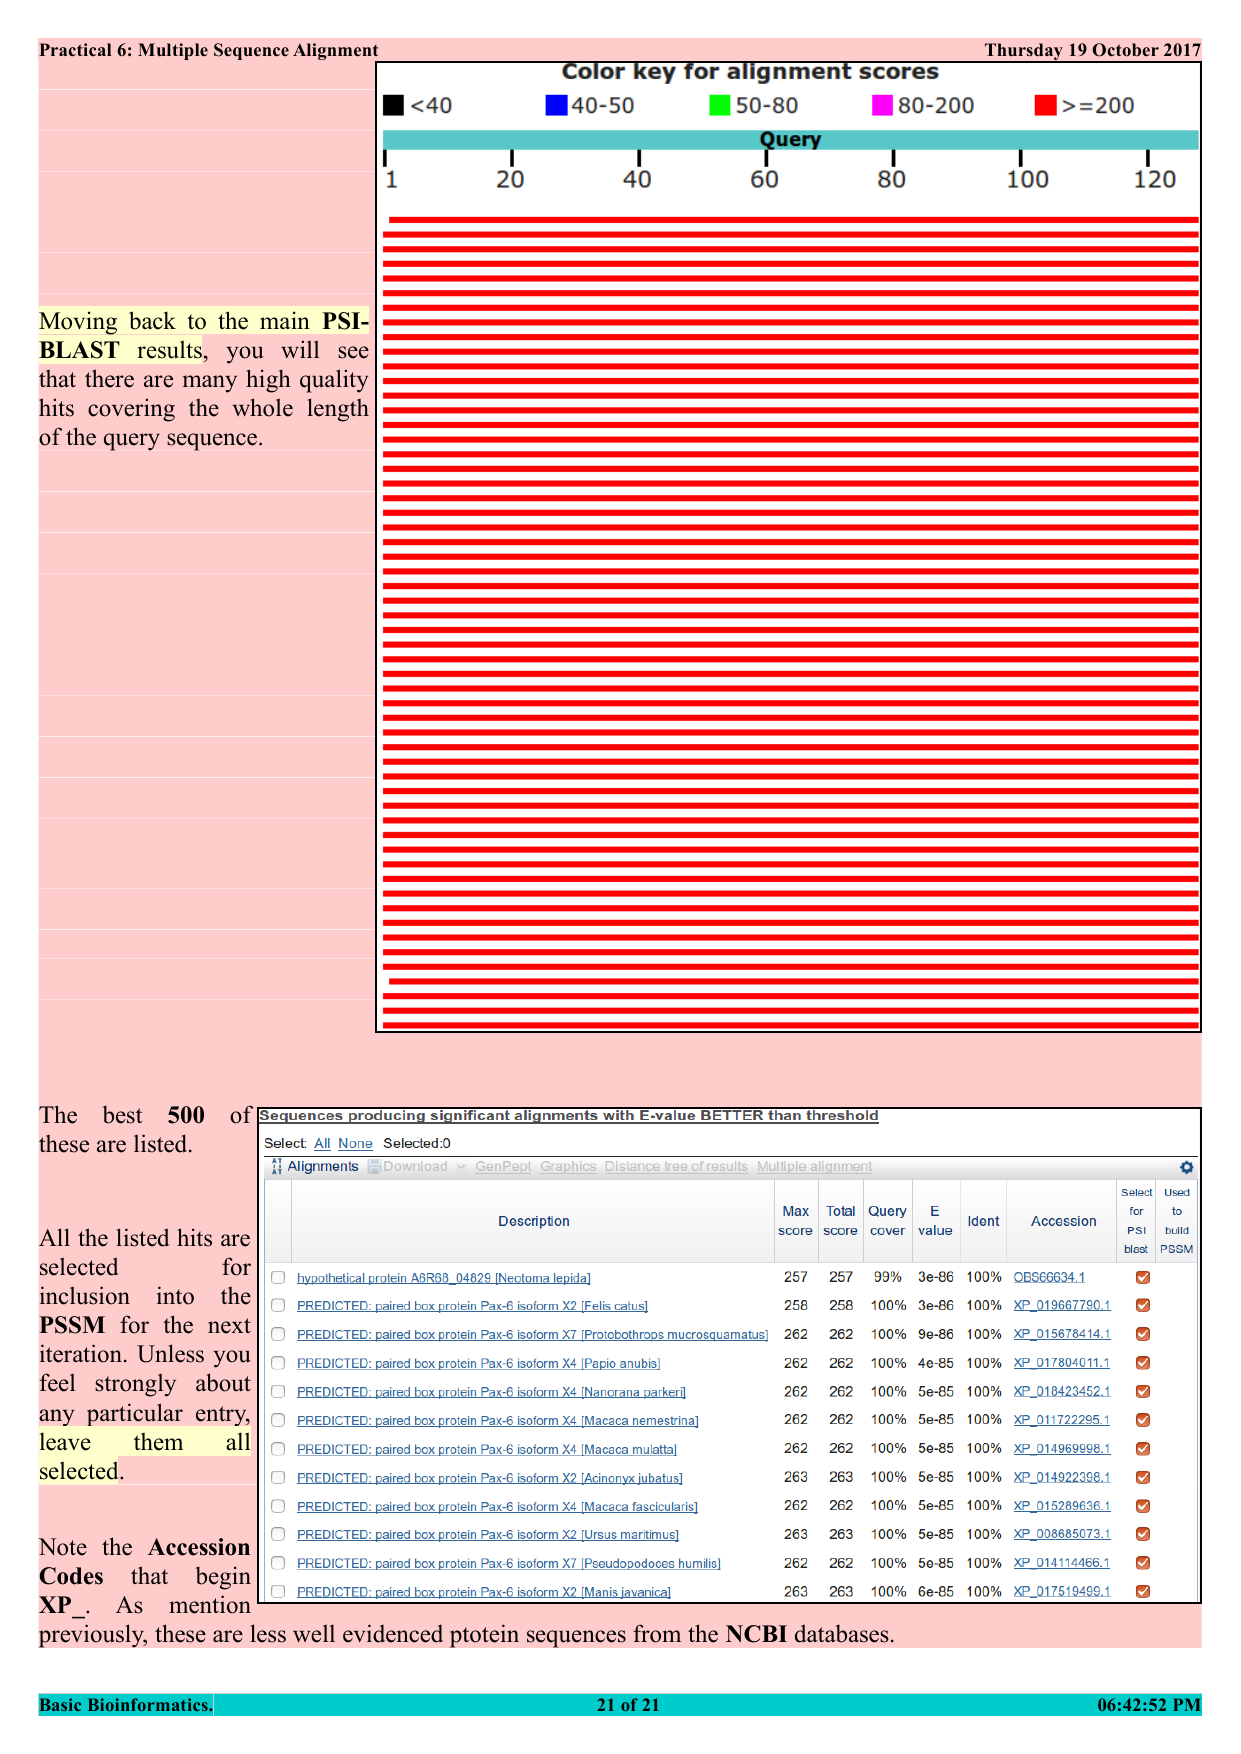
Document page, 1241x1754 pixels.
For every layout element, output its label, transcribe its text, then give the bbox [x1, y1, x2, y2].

text The best 500 of these are listed. [38, 1100, 1202, 1158]
text Note the Accession Codes that begin XP_. As mention previously, these are less well evidenced ptotein sequences from the NCBI databases. [38, 1532, 1202, 1648]
text Moving back to the main PSI-BLAST results, you will see that there are many high quality hits covering the whole length of the query sequence. [38, 306, 375, 451]
picture [377, 63, 1200, 1031]
picture [259, 1109, 1200, 1602]
text All the listed hits are selected for inclusion into the PSSM for the next iteration. Unless you feel strongly about any particular entry, leave them all selected. [38, 1223, 257, 1484]
